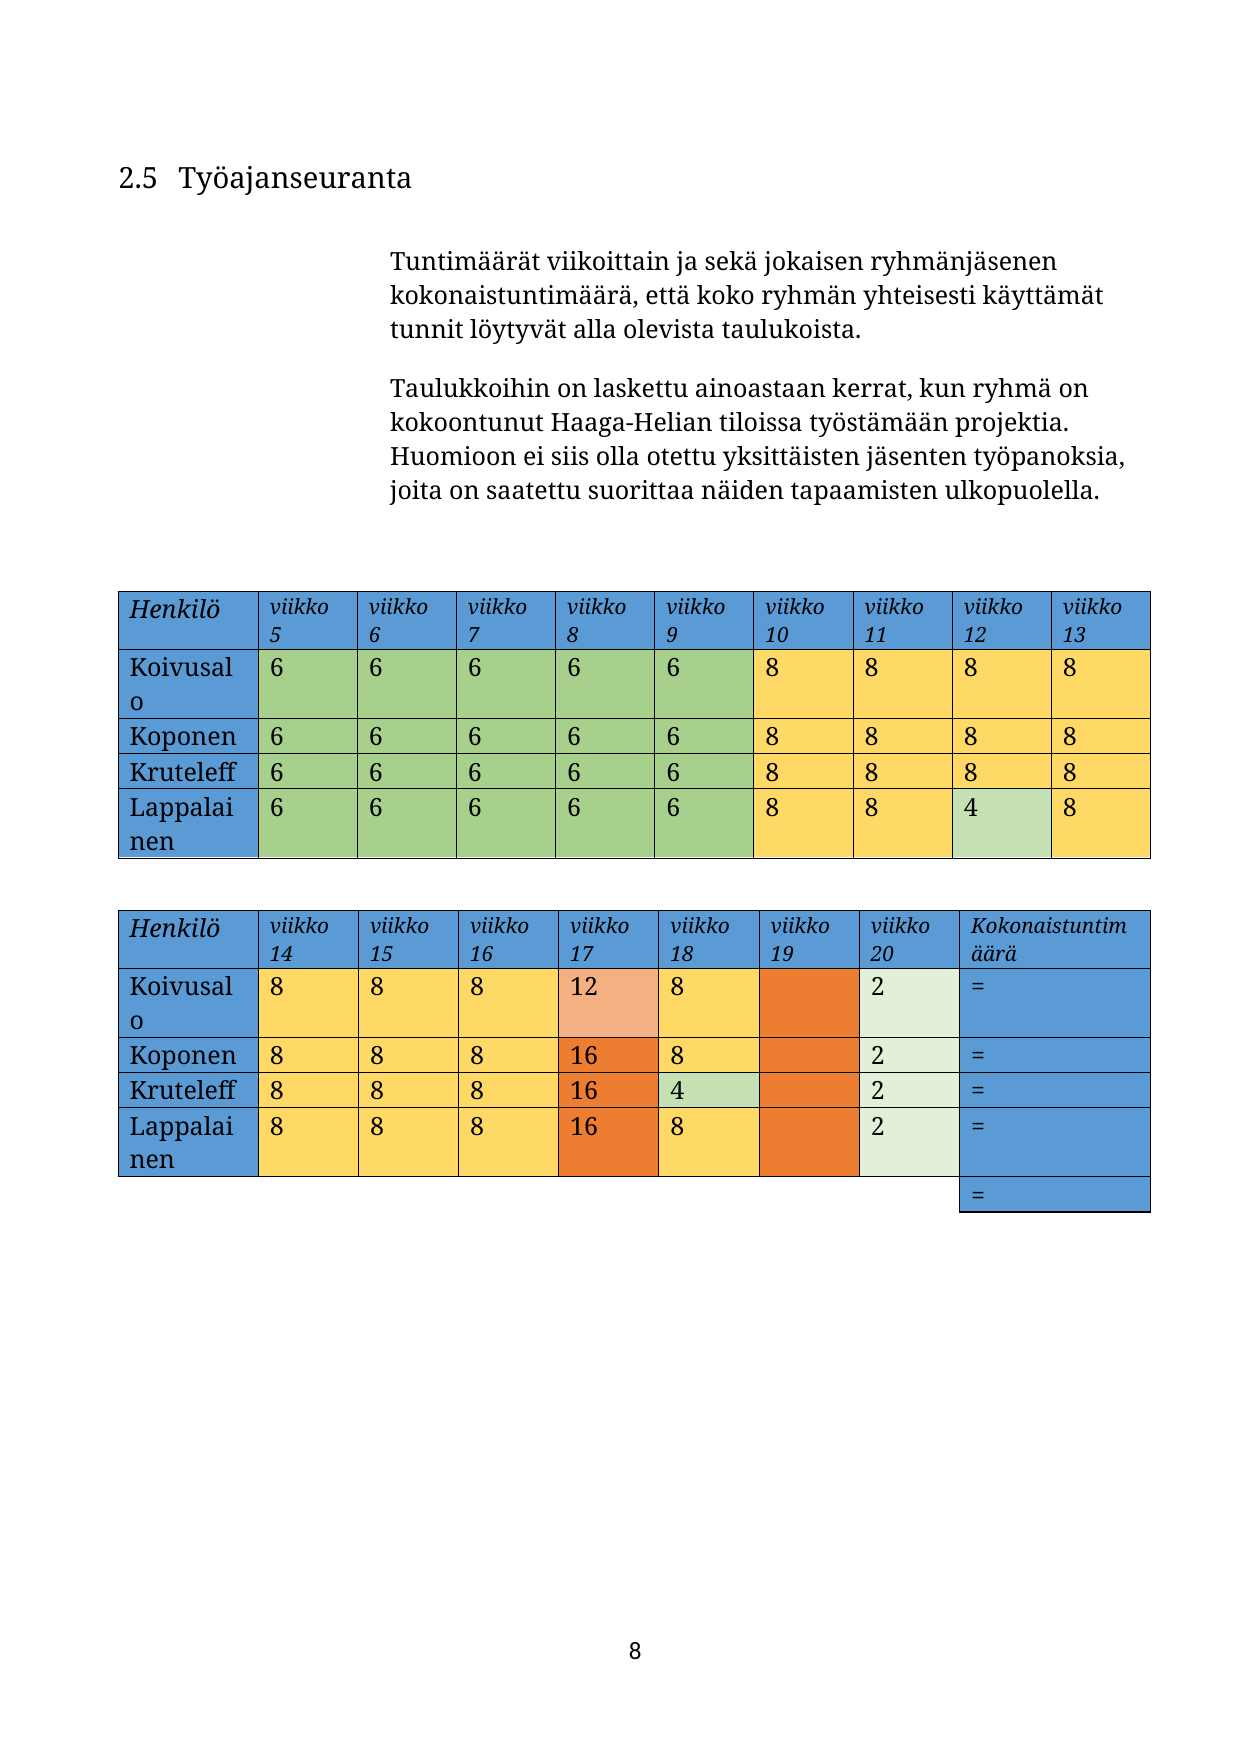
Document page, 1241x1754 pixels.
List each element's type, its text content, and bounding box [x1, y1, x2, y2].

table_cell 12 [559, 969, 658, 1037]
table_cell 6 [457, 754, 555, 788]
table_cell 6 [259, 754, 357, 788]
table_cell Lappalainen [119, 789, 258, 857]
table_cell 8 [854, 789, 952, 857]
table_cell 8 [259, 1108, 358, 1176]
table_cell = [960, 1038, 1150, 1072]
table_cell 4 [659, 1073, 759, 1107]
text Taulukkoihin on laskettu ainoastaan kerrat, kun ryhmä on kokoontunut Haaga-Helian tiloissa työstämään projektia. Huomioon ei siis olla otettu yksittäisten jäsenten työpanoksia, joita on saatettu suorittaa näiden tapaamisten ulkopuolella. [390, 371, 1152, 507]
table_cell 16 [559, 1038, 658, 1072]
table_cell [760, 1108, 859, 1176]
table_cell 6 [556, 754, 654, 788]
table_cell 6 [457, 650, 555, 718]
table_cell [760, 1073, 859, 1107]
table_cell 8 [459, 1038, 558, 1072]
table_cell 6 [655, 650, 753, 718]
text Tuntimäärät viikoittain ja sekä jokaisen ryhmänjäsenen kokonaistuntimäärä, että koko ryhmän yhteisesti käyttämät tunnit löytyvät alla olevista taulukoista. [390, 243, 1152, 346]
table_cell 8 [1052, 650, 1150, 718]
table_header viikko 17 [559, 911, 658, 968]
table_cell 8 [1052, 719, 1150, 753]
table_cell 8 [359, 969, 458, 1037]
table_header viikko 18 [659, 911, 759, 968]
table_cell 8 [1052, 789, 1150, 857]
table_cell 6 [358, 719, 456, 753]
table_cell Koponen [119, 719, 258, 753]
table_header Henkilö [119, 911, 258, 968]
table_cell 2 [860, 1038, 959, 1072]
table_cell = [960, 1073, 1150, 1107]
table_cell 2 [860, 1108, 959, 1176]
table_cell 8 [259, 1038, 358, 1072]
table_cell 8 [953, 754, 1051, 788]
table_cell 6 [358, 789, 456, 857]
table_cell 6 [259, 650, 357, 718]
table_cell 6 [457, 719, 555, 753]
table_cell 2 [860, 1073, 959, 1107]
table_cell Koivusalo [119, 650, 258, 718]
table_header viikko 6 [358, 592, 456, 649]
table_cell 6 [358, 650, 456, 718]
table_cell 8 [359, 1108, 458, 1176]
table_cell [258, 1177, 358, 1211]
table_cell 8 [659, 1108, 759, 1176]
table_cell [760, 1038, 859, 1072]
table_header viikko 13 [1052, 592, 1150, 649]
table_cell = [960, 969, 1150, 1037]
table_header viikko 12 [953, 592, 1051, 649]
table_cell [559, 1177, 659, 1211]
table_cell 6 [655, 754, 753, 788]
table_cell Kruteleff [119, 754, 258, 788]
table_cell [359, 1177, 458, 1211]
table_cell 6 [259, 789, 357, 857]
table_cell 6 [457, 789, 555, 857]
table_cell 6 [655, 789, 753, 857]
table_cell 8 [953, 650, 1051, 718]
table_cell 2 [860, 969, 959, 1037]
table_cell [859, 1177, 959, 1211]
table_cell 6 [556, 789, 654, 857]
table_header viikko 10 [754, 592, 853, 649]
table_cell [118, 1177, 258, 1211]
table_header viikko 7 [457, 592, 555, 649]
table_header viikko 16 [459, 911, 558, 968]
table_cell 6 [259, 719, 357, 753]
table_cell 8 [754, 789, 853, 857]
table_header viikko 20 [860, 911, 959, 968]
table_cell 6 [655, 719, 753, 753]
table_cell 8 [259, 1073, 358, 1107]
table_header viikko 11 [854, 592, 952, 649]
table_header Kokonaistuntimäärä [960, 911, 1150, 968]
table_header viikko 19 [760, 911, 859, 968]
table_cell Lappalainen [119, 1108, 258, 1176]
table_cell Koivusalo [119, 969, 258, 1037]
table_cell [759, 1177, 859, 1211]
table_header viikko 5 [259, 592, 357, 649]
table_cell [760, 969, 859, 1037]
table_cell 8 [754, 754, 853, 788]
table_cell 8 [459, 1108, 558, 1176]
table_cell 8 [854, 719, 952, 753]
table_cell = [960, 1108, 1150, 1176]
table_header viikko 8 [556, 592, 654, 649]
table_cell 16 [559, 1073, 658, 1107]
table_cell 6 [556, 650, 654, 718]
table_cell 6 [556, 719, 654, 753]
table_cell 8 [1052, 754, 1150, 788]
table_cell 8 [459, 1073, 558, 1107]
table_header viikko 9 [655, 592, 753, 649]
table_cell 8 [953, 719, 1051, 753]
table_cell 8 [754, 719, 853, 753]
table_cell Kruteleff [119, 1073, 258, 1107]
table_header viikko 14 [259, 911, 358, 968]
table_cell 16 [559, 1108, 658, 1176]
table_header viikko 15 [359, 911, 458, 968]
table_cell 6 [358, 754, 456, 788]
table_cell 8 [359, 1073, 458, 1107]
table_cell 4 [953, 789, 1051, 857]
subtitle Työajanseuranta [118, 158, 1152, 197]
table_cell 8 [359, 1038, 458, 1072]
table_cell 8 [854, 650, 952, 718]
table_cell 8 [659, 969, 759, 1037]
table_cell [659, 1177, 759, 1211]
table_cell 8 [259, 969, 358, 1037]
table_header Henkilö [119, 592, 258, 649]
table_cell 8 [659, 1038, 759, 1072]
table_cell [459, 1177, 559, 1211]
table_cell Koponen [119, 1038, 258, 1072]
table_cell 8 [459, 969, 558, 1037]
table_cell 8 [754, 650, 853, 718]
table_cell = [960, 1177, 1150, 1211]
